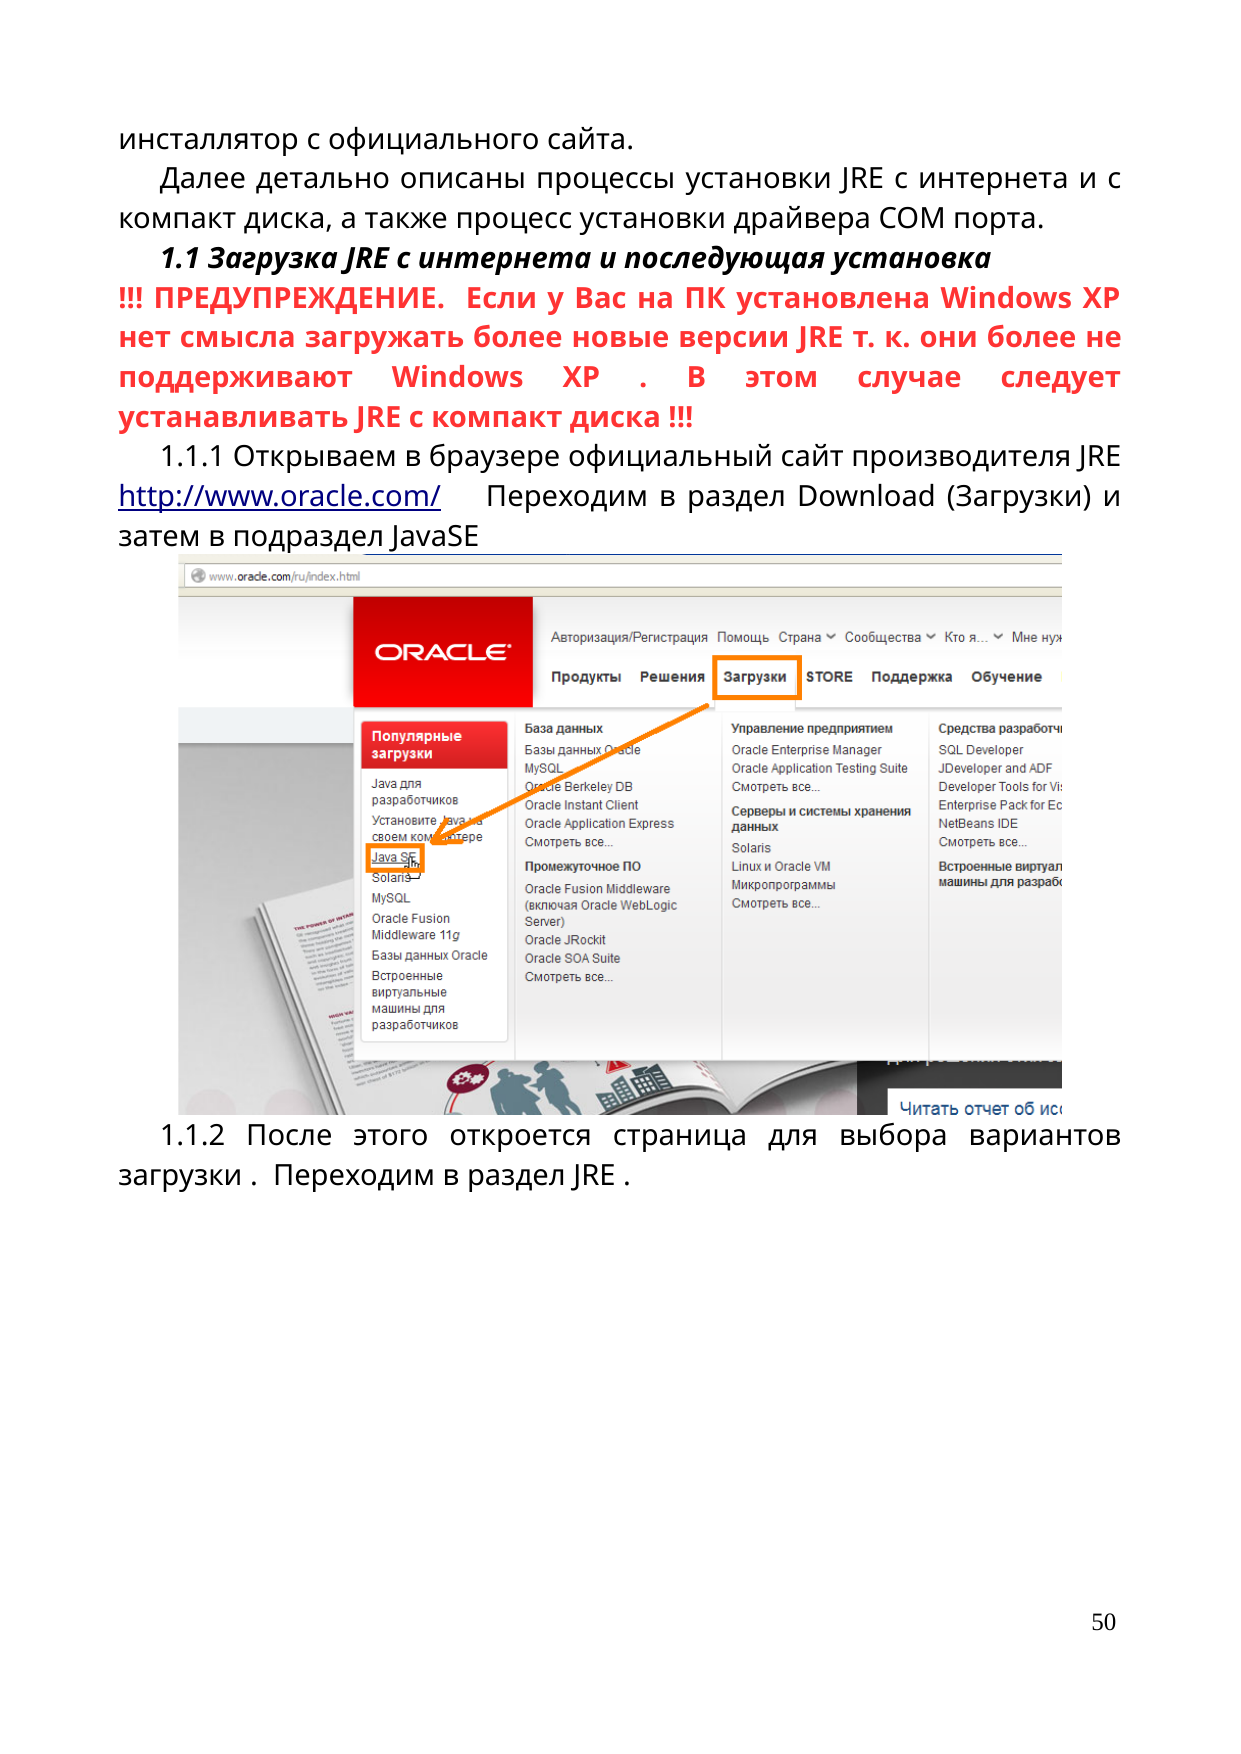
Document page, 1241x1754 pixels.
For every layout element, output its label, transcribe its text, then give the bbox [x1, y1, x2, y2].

text 1.1.1 Открываем в браузере официальный сайт производителя JRE http://www.oracle.com/ Переходим в раздел Download (Загрузки) и затем в подраздел JavaSE [118, 436, 1122, 555]
text !!! ПРЕДУПРЕЖДЕНИЕ. Если у Вас на ПК установлена Windows XP нет смысла загружать более новые версии JRE т. к. они более не поддерживают Windows XP . В этом случае следует устанавливать JRE с компакт диска !!! [118, 277, 1122, 436]
text Далее детально описаны процессы установки JRE с интернета и с компакт диска, а также процесс установки драйвера СОМ порта. [118, 158, 1122, 237]
text 1.1.2 После этого откроется страница для выбора вариантов загрузки . Переходим в раздел JRE . [118, 1049, 1122, 1194]
text 1.1 Загрузка JRE с интернета и последующая установка [118, 237, 1122, 277]
text инсталлятор с официального сайта. [118, 118, 1122, 158]
picture [178, 554, 1062, 1115]
